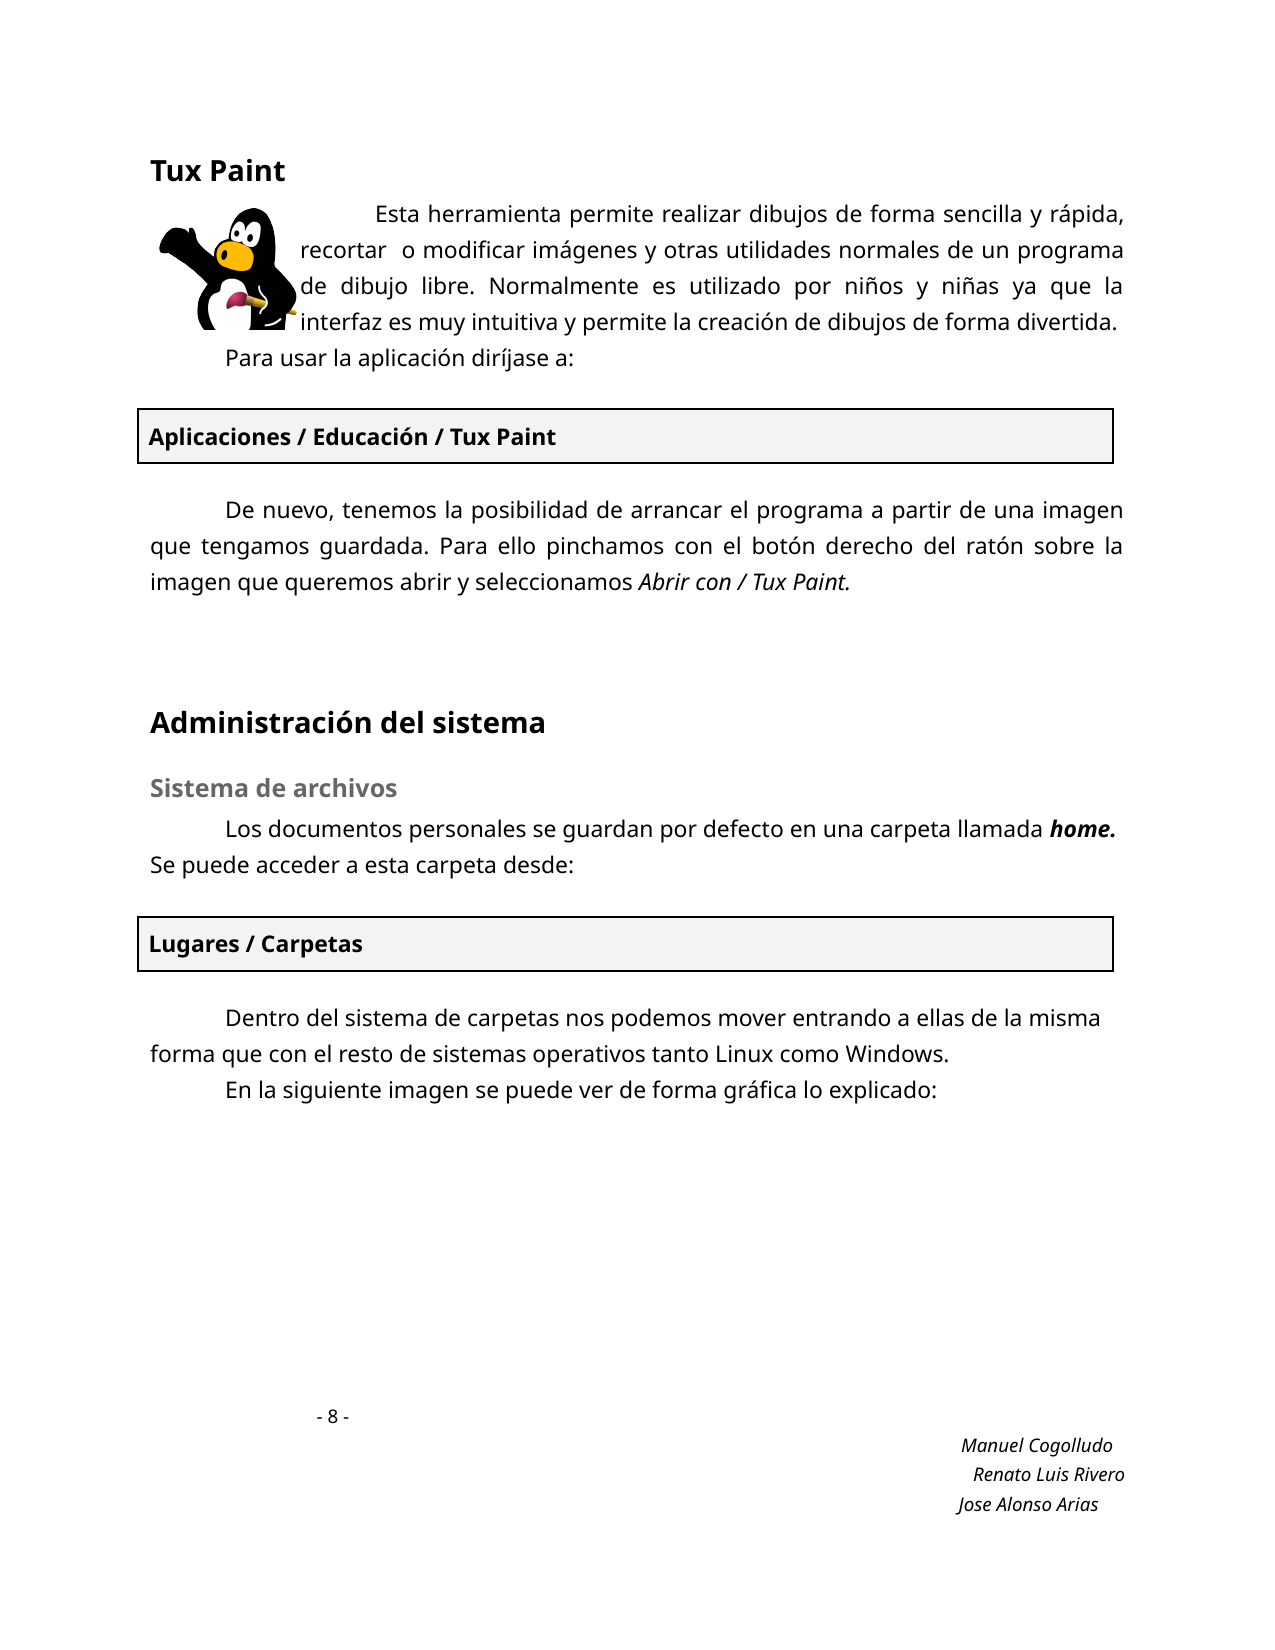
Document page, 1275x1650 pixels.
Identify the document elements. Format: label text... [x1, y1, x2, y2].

table_header Aplicaciones / Educación / Tux Paint [139, 410, 1112, 462]
picture [159, 208, 297, 330]
text De nuevo, tenemos la posibilidad de arrancar el programa a partir de una imagen que tengamos guardada. Para ello pinchamos con el botón derecho del ratón sobre la imagen que queremos abrir y seleccionamos Abrir con / Tux Paint. [150, 494, 1125, 597]
text Esta herramienta permite realizar dibujos de forma sencilla y rápida, recortar o modificar imágenes y otras utilidades normales de un programa de dibujo libre. Normalmente es utilizado por niños y niñas ya que la interfaz es muy intuitiva y permite la creación de dibujos de forma divertida. [300, 198, 1125, 337]
subtitle Sistema de archivos [150, 771, 1125, 805]
table_header Lugares / Carpetas [139, 918, 1112, 970]
text Dentro del sistema de carpetas nos podemos mover entrando a ellas de la misma forma que con el resto de sistemas operativos tanto Linux como Windows. [150, 1002, 1125, 1069]
text En la siguiente imagen se puede ver de forma gráfica lo explicado: [150, 1074, 1125, 1105]
subtitle Administración del sistema [150, 702, 1125, 742]
text Los documentos personales se guardan por defecto en una carpeta llamada home. Se puede acceder a esta carpeta desde: [150, 813, 1125, 881]
text Para usar la aplicación diríjase a: [150, 342, 1125, 373]
subtitle Tux Paint [150, 150, 1125, 190]
